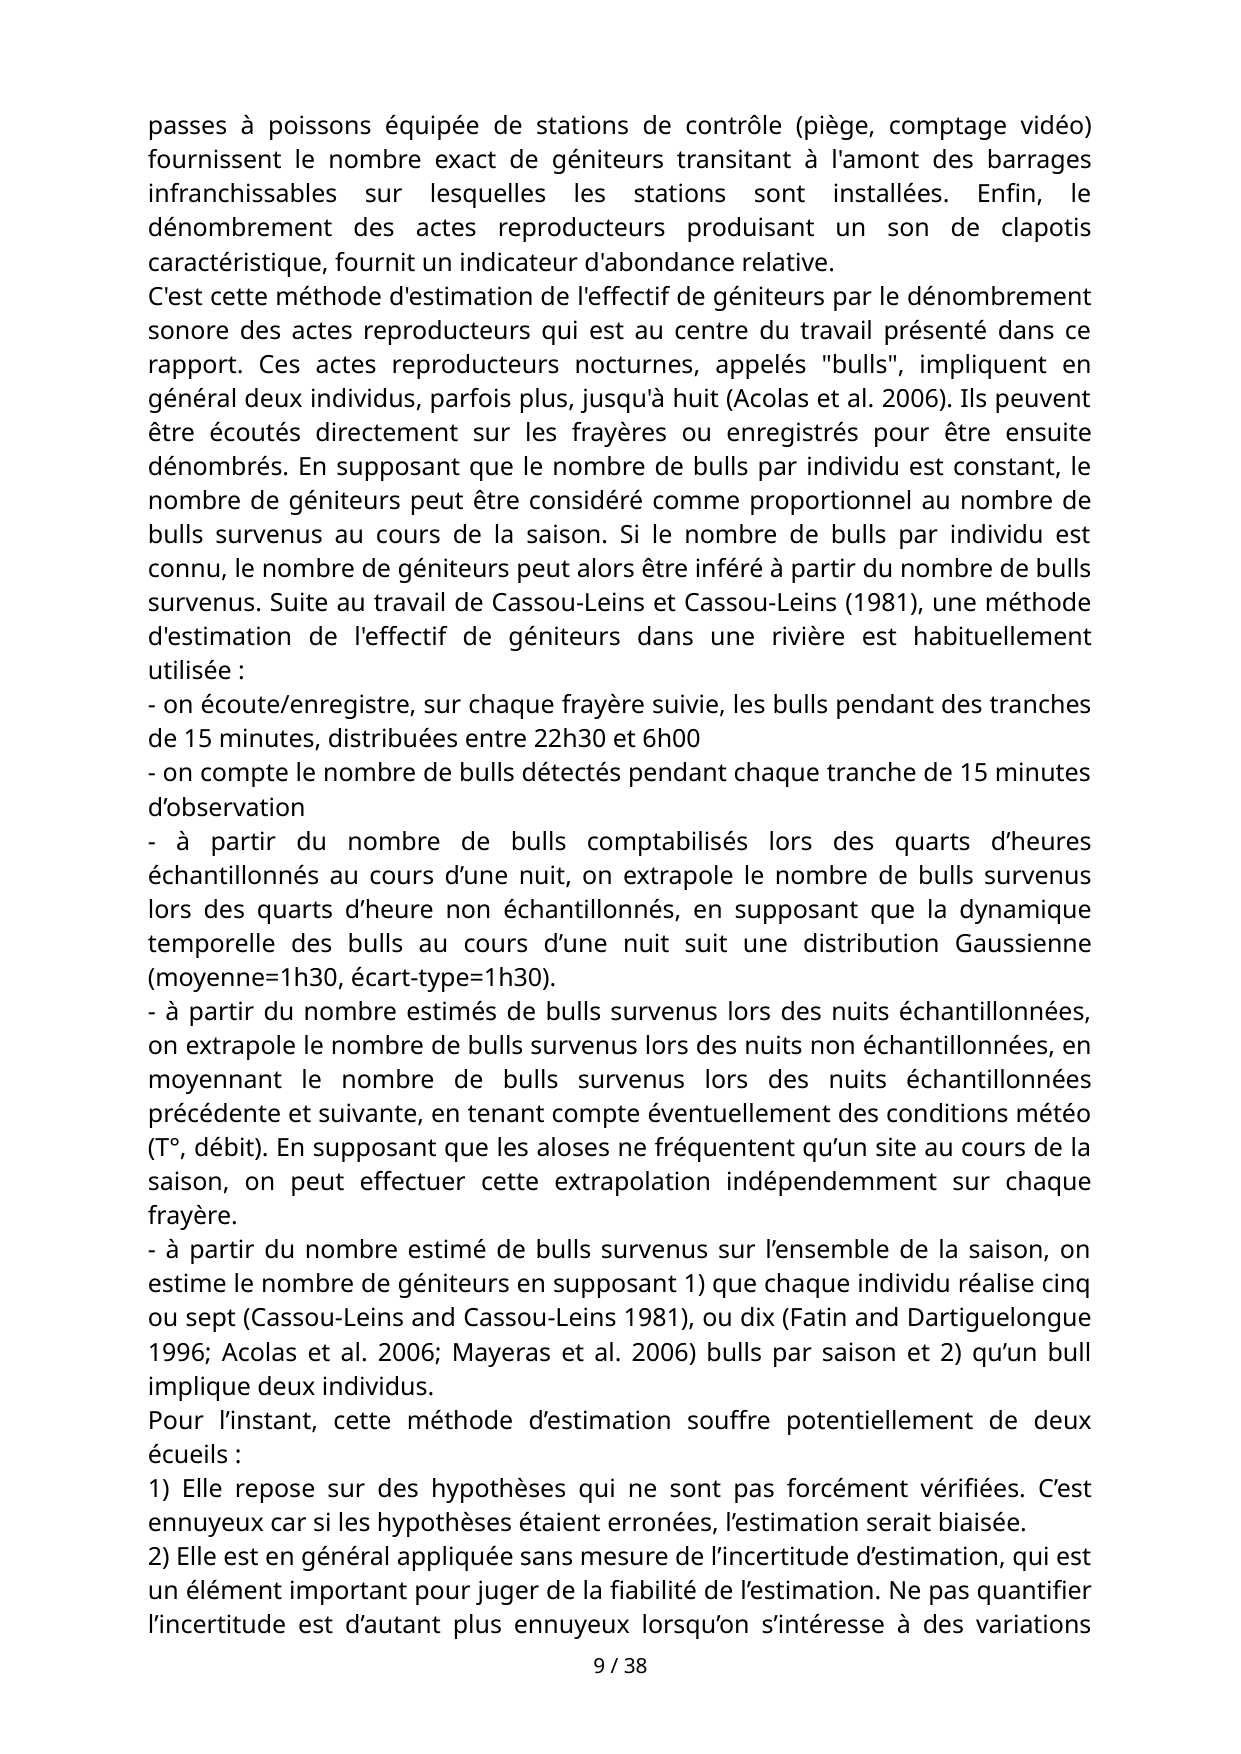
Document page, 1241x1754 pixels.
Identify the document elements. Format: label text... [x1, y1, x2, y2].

text passes à poissons équipée de stations de contrôle (piège, comptage vidéo) fournissent le nombre exact de géniteurs transitant à l'amont des barrages infranchissables sur lesquelles les stations sont installées. Enfin, le dénombrement des actes reproducteurs produisant un son de clapotis caractéristique, fournit un indicateur d'abondance relative. [148, 108, 1093, 278]
text 1) Elle repose sur des hypothèses qui ne sont pas forcément vérifiées. C’est ennuyeux car si les hypothèses étaient erronées, l’estimation serait biaisée. [148, 1470, 1093, 1538]
text - à partir du nombre de bulls comptabilisés lors des quarts d’heures échantillonnés au cours d’une nuit, on extrapole le nombre de bulls survenus lors des quarts d’heure non échantillonnés, en supposant que la dynamique temporelle des bulls au cours d’une nuit suit une distribution Gaussienne (moyenne=1h30, écart-type=1h30). [148, 823, 1093, 993]
text - à partir du nombre estimé de bulls survenus sur l’ensemble de la saison, on estime le nombre de géniteurs en supposant 1) que chaque individu réalise cinq ou sept (Cassou-Leins and Cassou-Leins 1981), ou dix (Fatin and Dartiguelongue 1996; Acolas et al. 2006; Mayeras et al. 2006) bulls par saison et 2) qu’un bull implique deux individus. [148, 1232, 1093, 1402]
text - à partir du nombre estimés de bulls survenus lors des nuits échantillonnées, on extrapole le nombre de bulls survenus lors des nuits non échantillonnées, en moyennant le nombre de bulls survenus lors des nuits échantillonnées précédente et suivante, en tenant compte éventuellement des conditions météo (T°, débit). En supposant que les aloses ne fréquentent qu’un site au cours de la saison, on peut effectuer cette extrapolation indépendemment sur chaque frayère. [148, 993, 1093, 1232]
text - on écoute/enregistre, sur chaque frayère suivie, les bulls pendant des tranches de 15 minutes, distribuées entre 22h30 et 6h00 [148, 687, 1093, 755]
text Pour l’instant, cette méthode d’estimation souffre potentiellement de deux écueils : [148, 1402, 1093, 1470]
text 2) Elle est en général appliquée sans mesure de l’incertitude d’estimation, qui est un élément important pour juger de la fiabilité de l’estimation. Ne pas quantifier l’incertitude est d’autant plus ennuyeux lorsqu’on s’intéresse à des variations [148, 1538, 1093, 1641]
text - on compte le nombre de bulls détectés pendant chaque tranche de 15 minutes d’observation [148, 755, 1093, 823]
text C'est cette méthode d'estimation de l'effectif de géniteurs par le dénombrement sonore des actes reproducteurs qui est au centre du travail présenté dans ce rapport. Ces actes reproducteurs nocturnes, appelés "bulls", impliquent en général deux individus, parfois plus, jusqu'à huit (Acolas et al. 2006). Ils peuvent être écoutés directement sur les frayères ou enregistrés pour être ensuite dénombrés. En supposant que le nombre de bulls par individu est constant, le nombre de géniteurs peut être considéré comme proportionnel au nombre de bulls survenus au cours de la saison. Si le nombre de bulls par individu est connu, le nombre de géniteurs peut alors être inféré à partir du nombre de bulls survenus. Suite au travail de Cassou-Leins et Cassou-Leins (1981), une méthode d'estimation de l'effectif de géniteurs dans une rivière est habituellement utilisée : [148, 278, 1093, 687]
